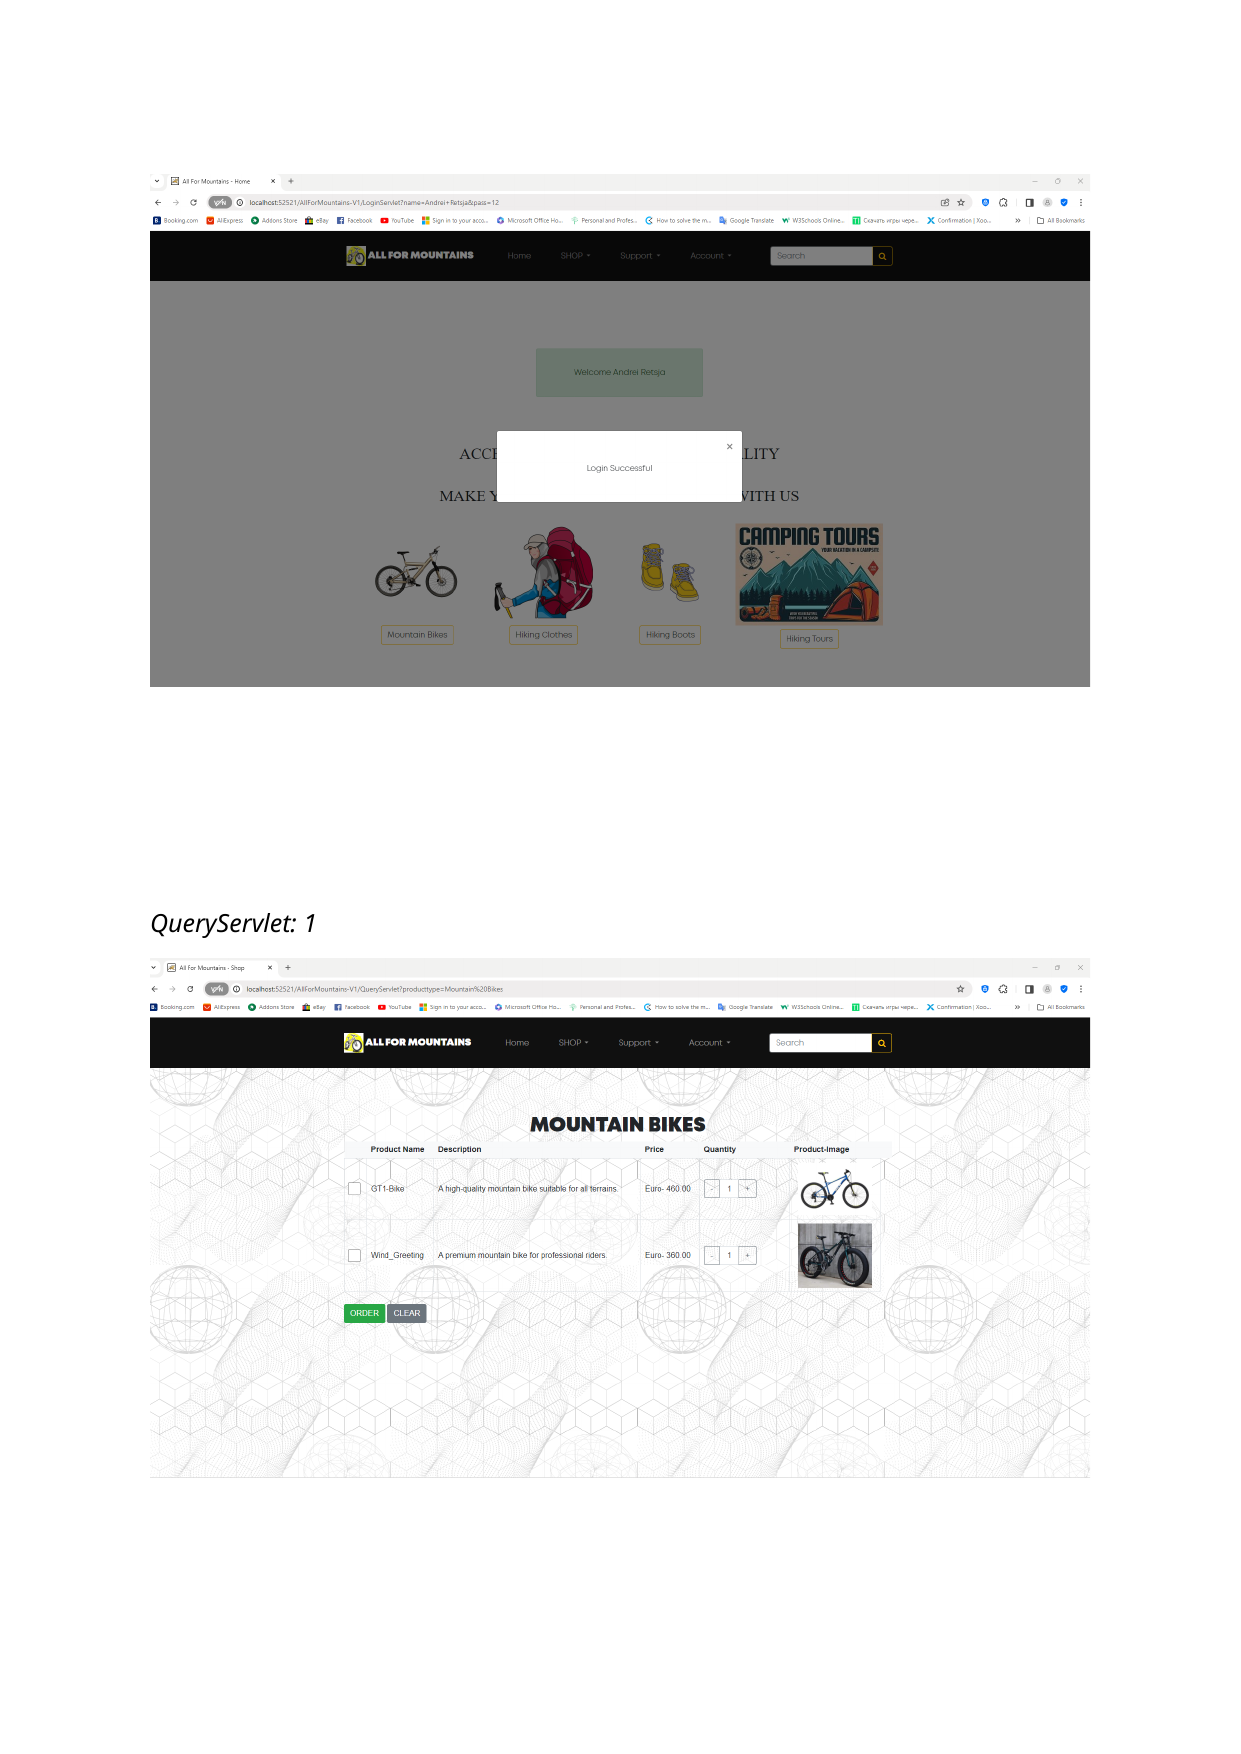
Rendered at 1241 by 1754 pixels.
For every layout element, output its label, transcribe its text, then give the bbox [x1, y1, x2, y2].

text QueryServlet: 1 [150, 906, 1090, 940]
